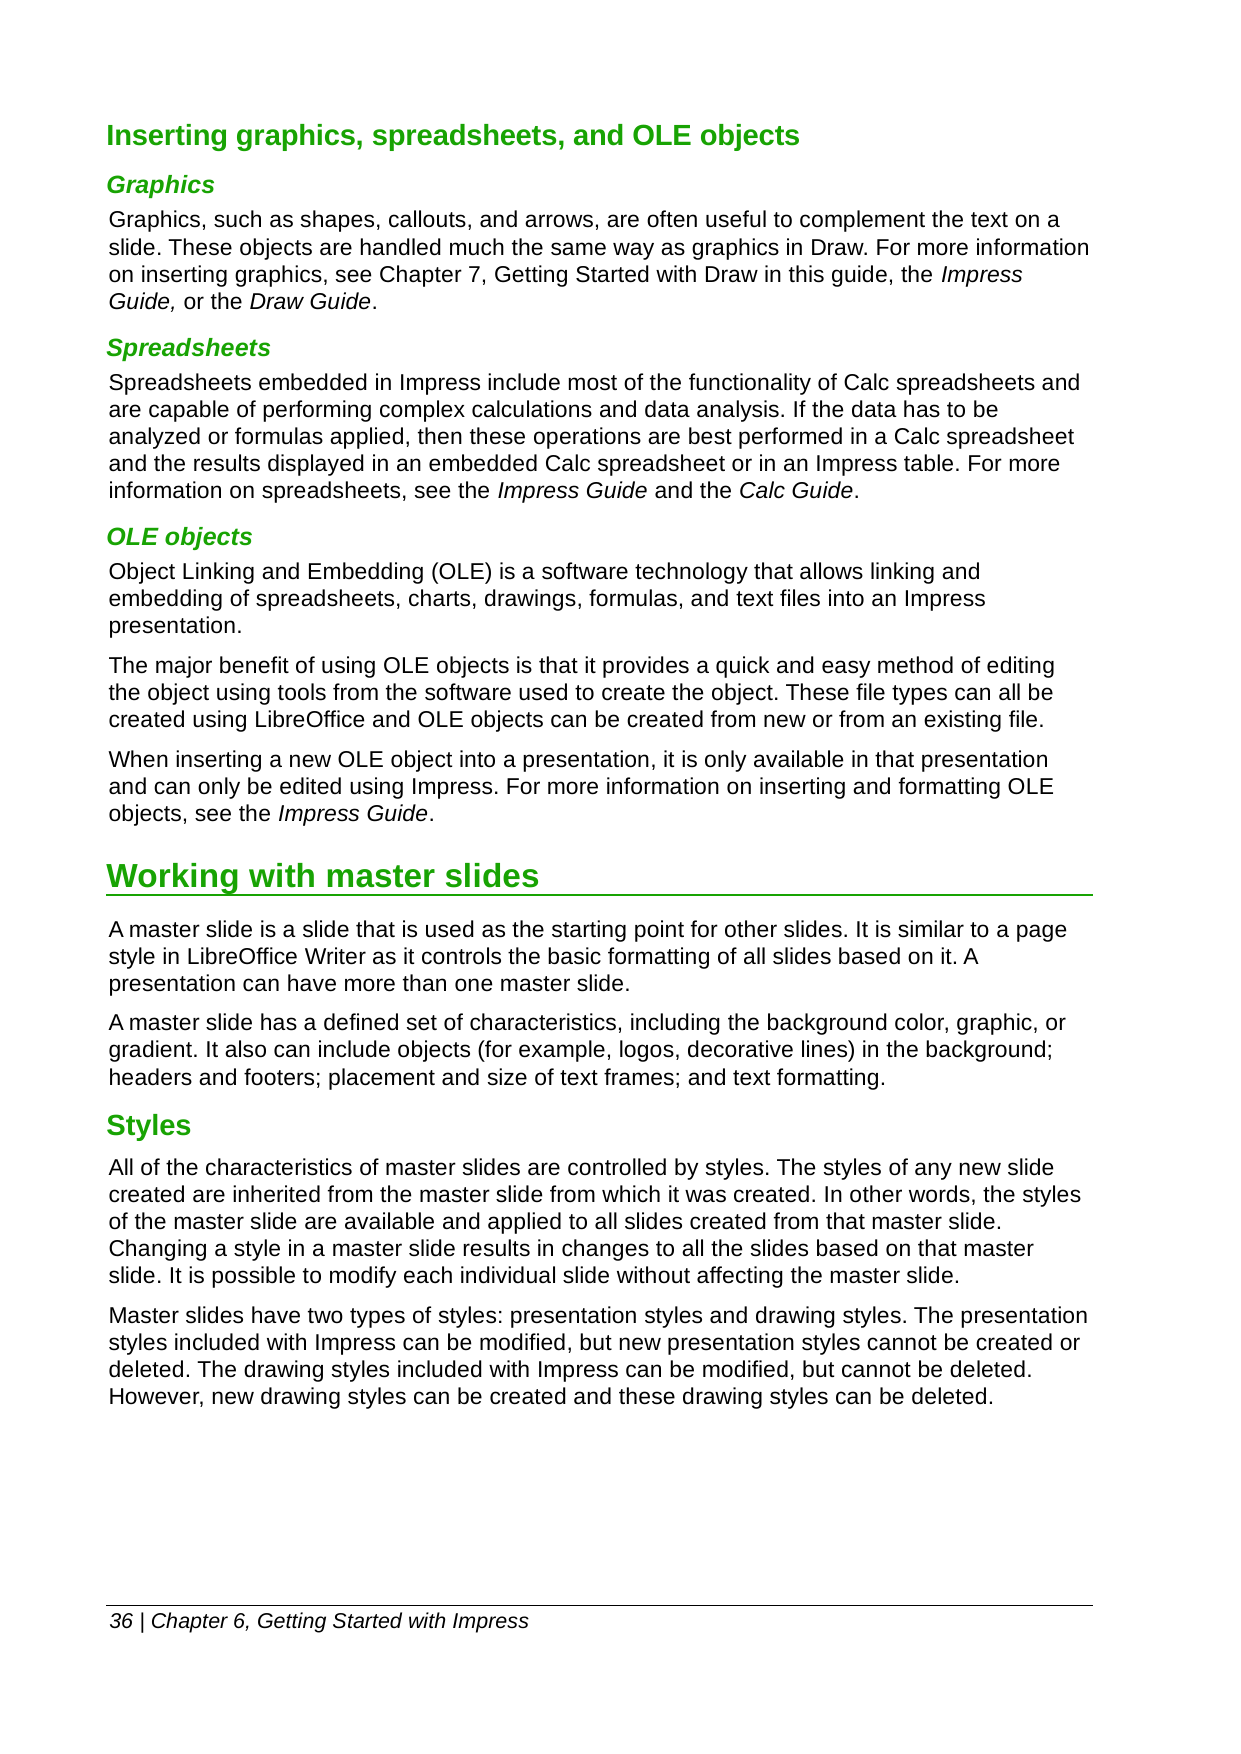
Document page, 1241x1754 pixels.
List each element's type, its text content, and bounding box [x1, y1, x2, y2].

text The major benefit of using OLE objects is that it provides a quick and easy method of editing the object using tools from the software used to create the object. These file types can all be created using LibreOffice and OLE objects can be created from new or from an existing file. [108, 651, 1093, 733]
subtitle Styles [106, 1108, 1093, 1141]
subtitle OLE objects [106, 522, 1093, 551]
text Master slides have two types of styles: presentation styles and drawing styles. The presentation styles included with Impress can be modified, but new presentation styles cannot be created or deleted. The drawing styles included with Impress can be modified, but cannot be deleted. However, new drawing styles can be created and these drawing styles can be deleted. [108, 1301, 1093, 1410]
subtitle Inserting graphics, spreadsheets, and OLE objects [106, 118, 1093, 152]
subtitle Graphics [106, 170, 1093, 199]
text A master slide has a defined set of characteristics, including the background color, graphic, or gradient. It also can include objects (for example, logos, decorative lines) in the background; headers and footers; placement and size of text frames; and text formatting. [108, 1009, 1093, 1090]
subtitle Spreadsheets [106, 333, 1093, 362]
text A master slide is a slide that is used as the starting point for other slides. It is similar to a page style in LibreOffice Writer as it controls the basic formatting of all slides based on it. A presentation can have more than one master slide. [108, 915, 1093, 996]
text Graphics, such as shapes, callouts, and arrows, are often useful to complement the text on a slide. These objects are handled much the same way as graphics in Draw. For more information on inserting graphics, see Chapter 7, Getting Started with Draw in this guide, the Impress Guide, or the Draw Guide. [108, 206, 1093, 314]
subtitle Working with master slides [106, 856, 1093, 894]
text When inserting a new OLE object into a presentation, it is only available in that presentation and can only be edited using Impress. For more information on inserting and formatting OLE objects, see the Impress Guide. [108, 745, 1093, 826]
text Object Linking and Embedding (OLE) is a software technology that allows linking and embedding of spreadsheets, charts, drawings, formulas, and text files into an Impress presentation. [108, 558, 1093, 639]
text Spreadsheets embedded in Impress include most of the functionality of Calc spreadsheets and are capable of performing complex calculations and data analysis. If the data has to be analyzed or formulas applied, then these operations are best performed in a Calc spreadsheet and the results displayed in an embedded Calc spreadsheet or in an Impress table. For more information on spreadsheets, see the Impress Guide and the Calc Guide. [108, 368, 1093, 503]
text All of the characteristics of master slides are controlled by styles. The styles of any new slide created are inherited from the master slide from which it was created. In other words, the styles of the master slide are available and applied to all slides created from that master slide. Changing a style in a master slide results in changes to all the slides based on that master slide. It is possible to modify each individual slide without affecting the master slide. [108, 1153, 1093, 1289]
